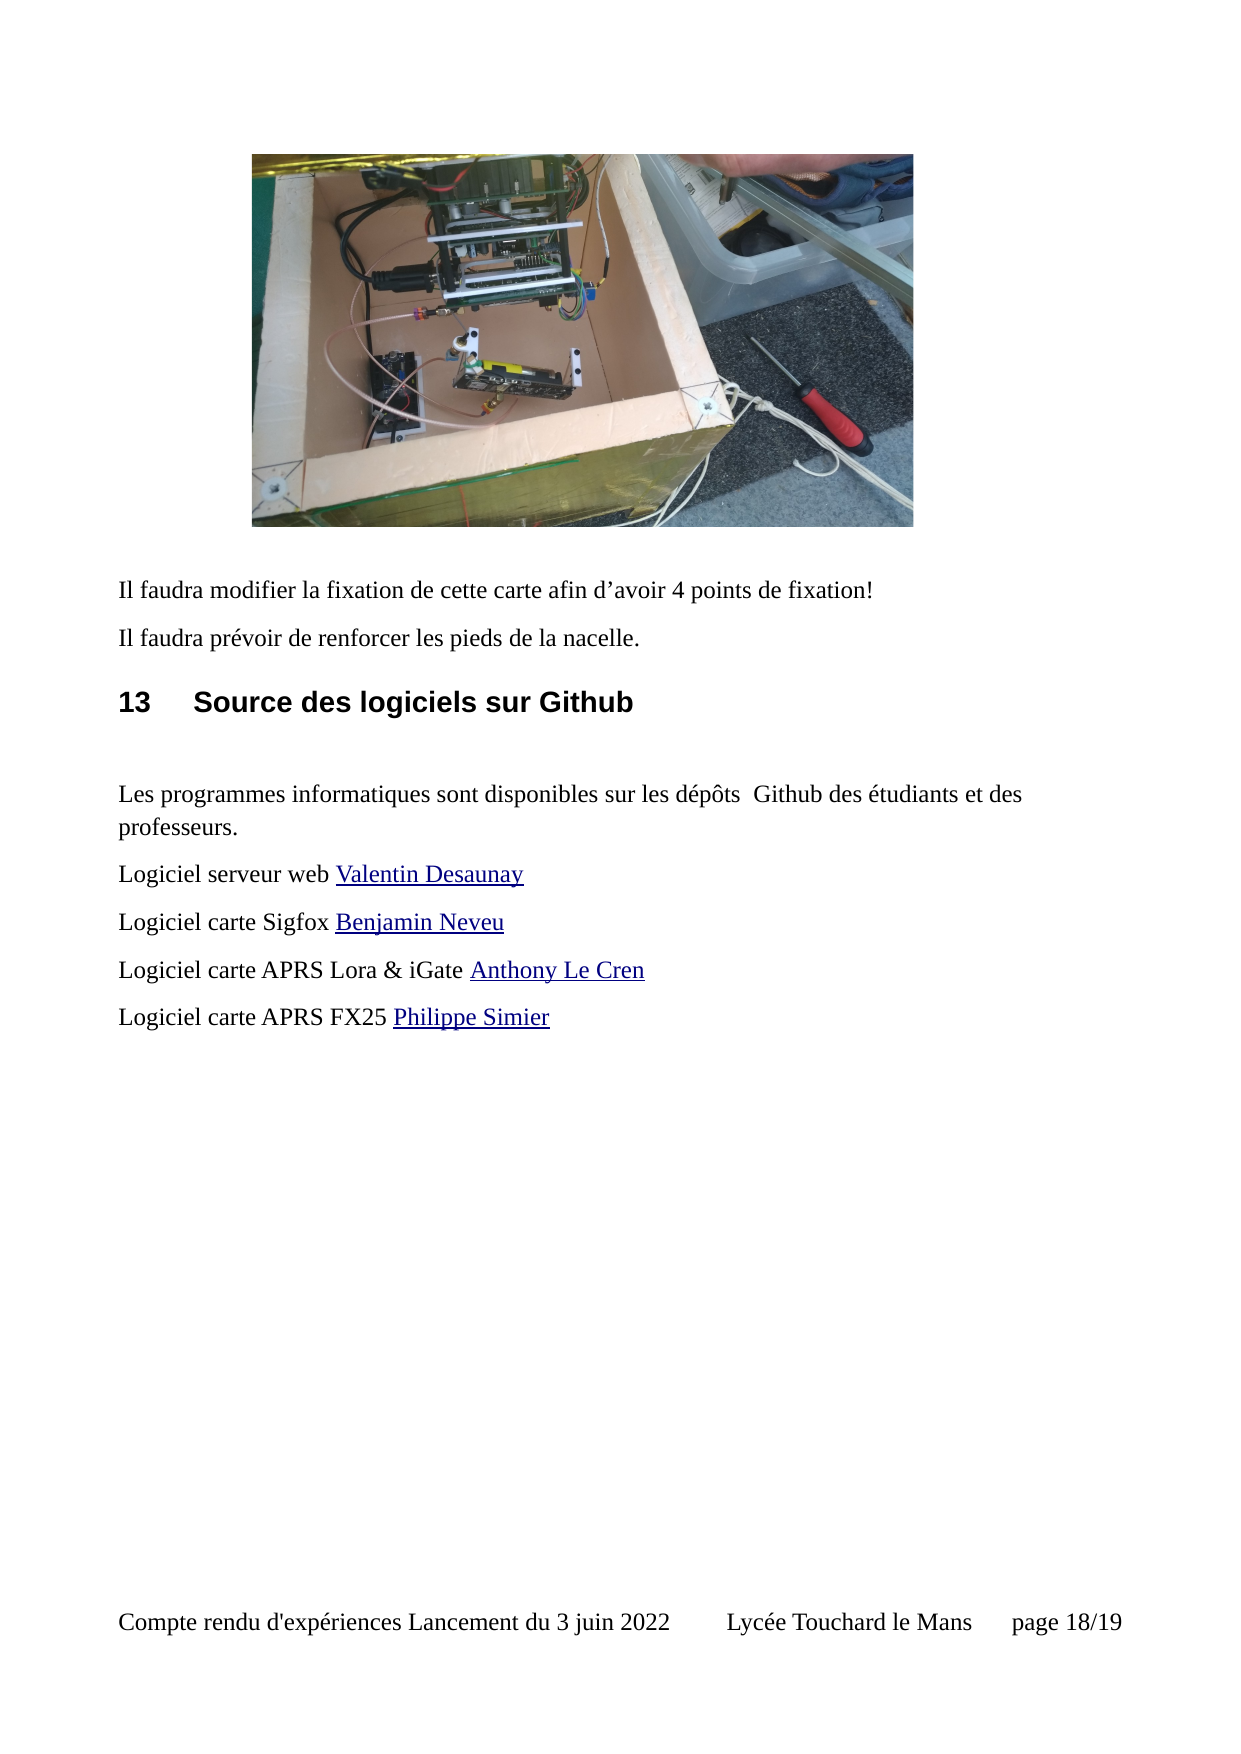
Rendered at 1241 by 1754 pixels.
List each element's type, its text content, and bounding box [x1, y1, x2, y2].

text Les programmes informatiques sont disponibles sur les dépôts Github des étudiants et des professeurs. [118, 779, 1122, 841]
text Il faudra prévoir de renforcer les pieds de la nacelle. [118, 623, 1122, 652]
text Logiciel carte APRS Lora & iGate Anthony Le Cren [118, 955, 1122, 983]
picture [251, 154, 914, 527]
text Il faudra modifier la fixation de cette carte afin d’avoir 4 points de fixation! [118, 575, 1122, 604]
text Logiciel serveur web Valentin Desaunay [118, 859, 1122, 888]
subtitle Source des logiciels sur Github [118, 685, 1122, 719]
text Logiciel carte Sigfox Benjamin Neveu [118, 907, 1122, 936]
text Logiciel carte APRS FX25 Philippe Simier [118, 1002, 1122, 1031]
